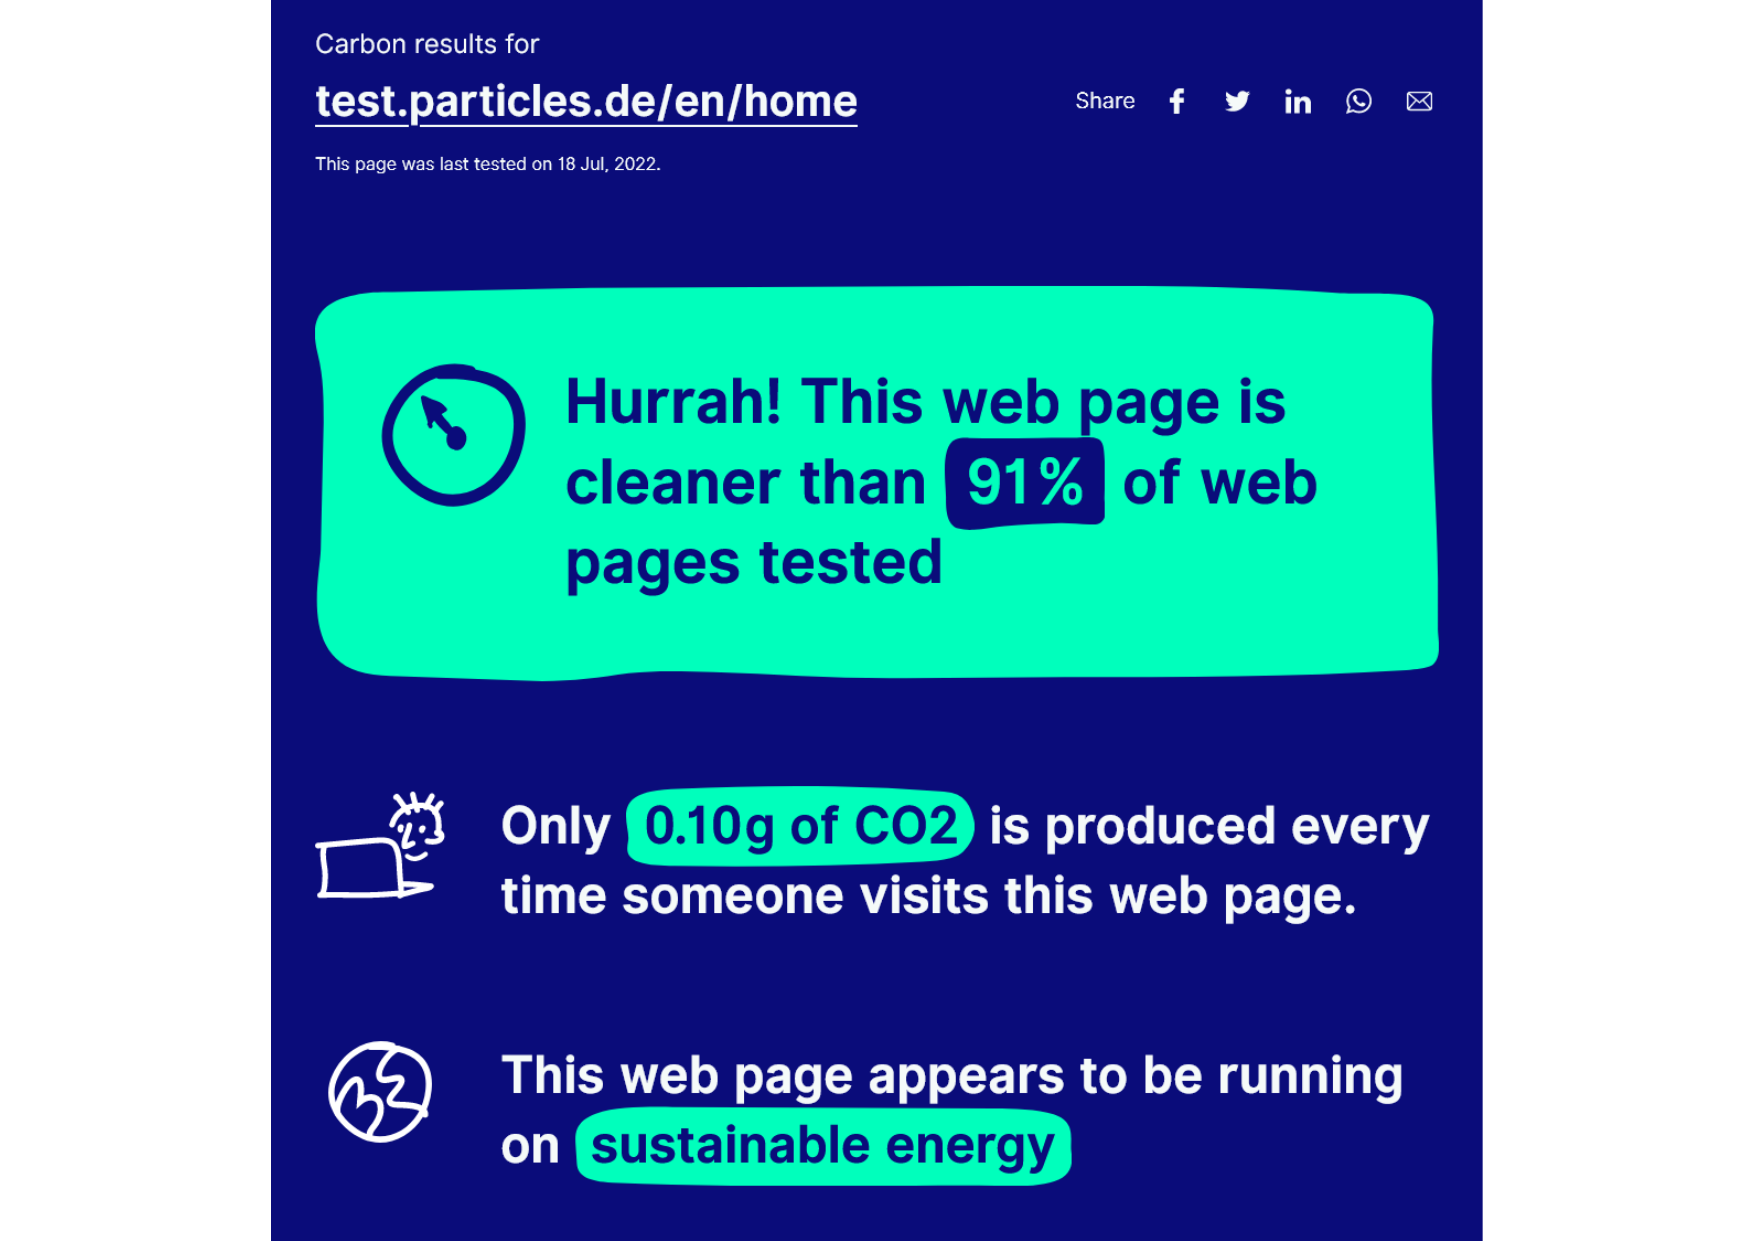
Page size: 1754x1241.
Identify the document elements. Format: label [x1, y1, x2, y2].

picture [271, 0, 1483, 1241]
